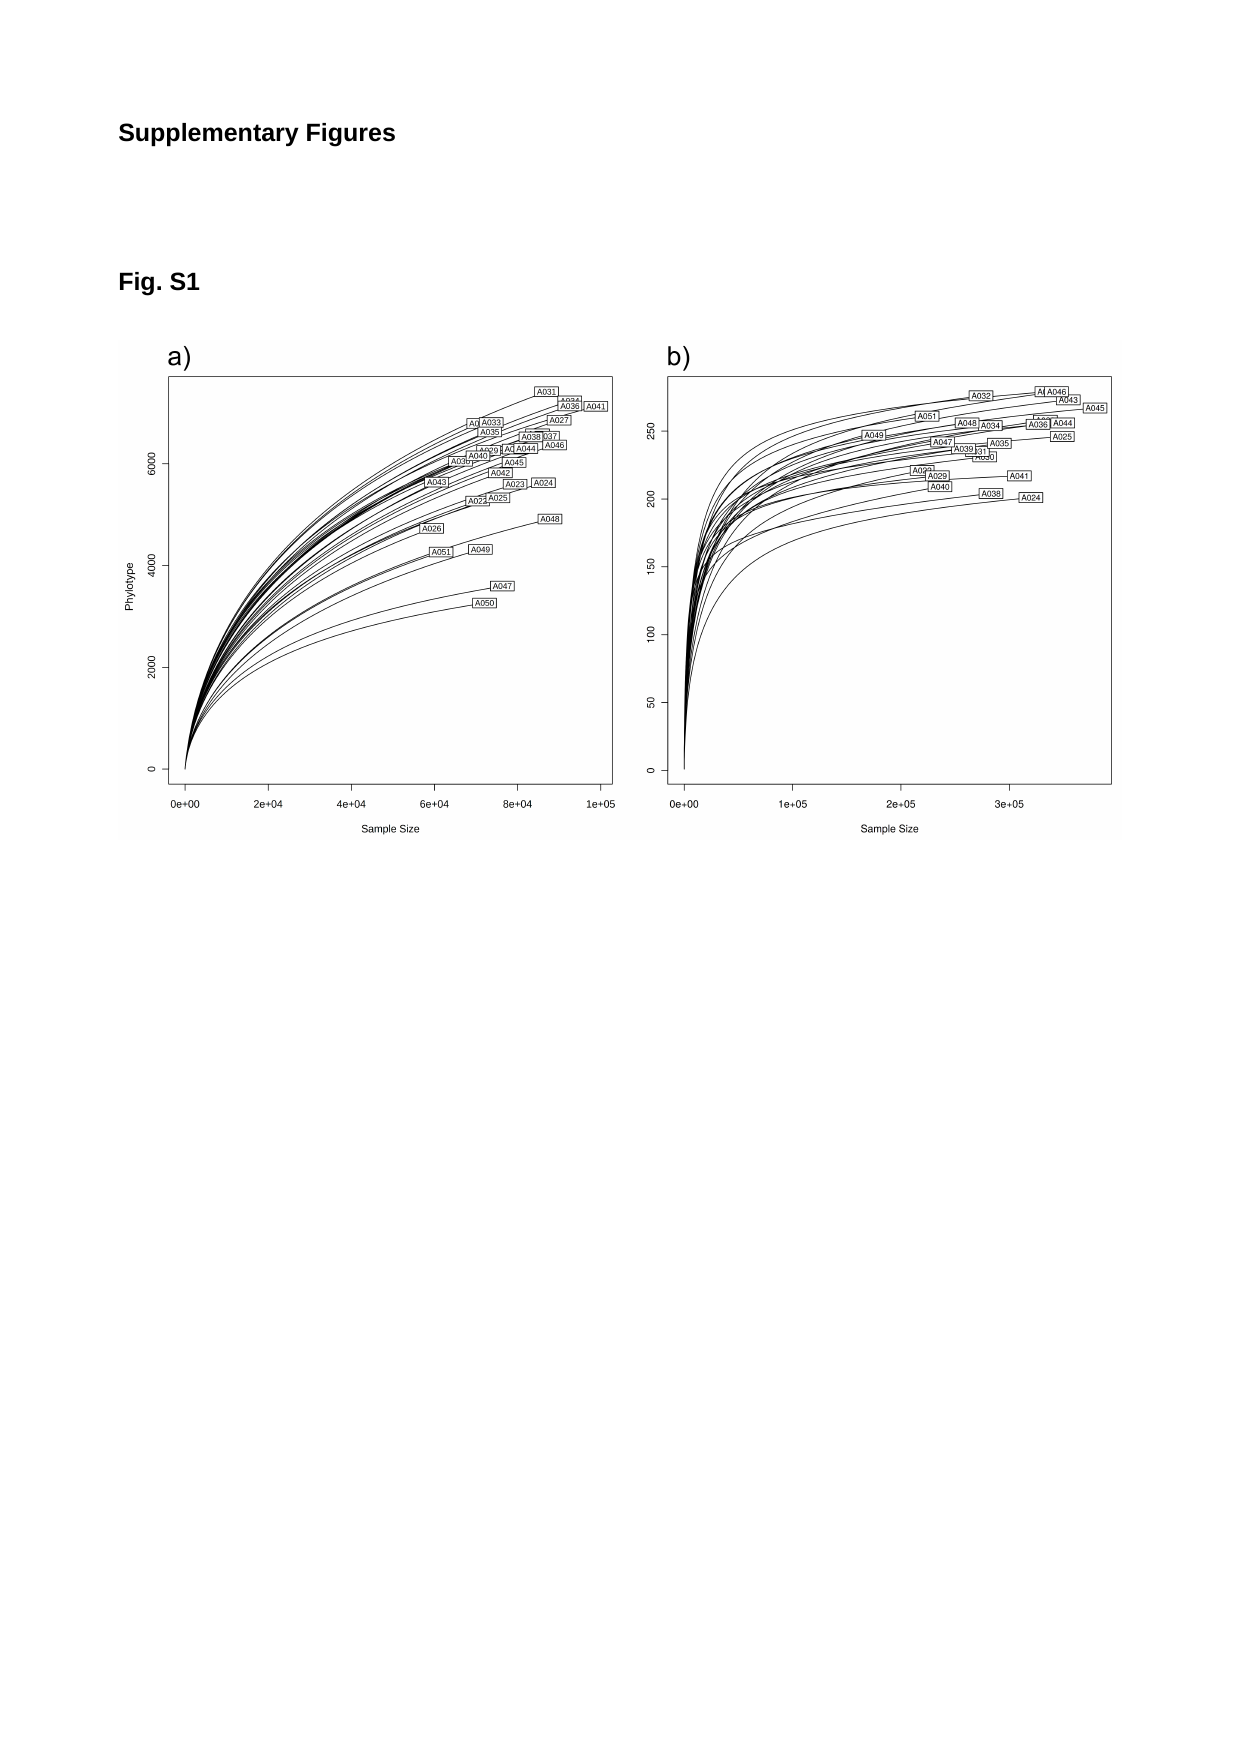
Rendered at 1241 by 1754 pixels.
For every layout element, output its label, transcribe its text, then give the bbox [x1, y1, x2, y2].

picture [118, 340, 1123, 840]
text Fig. S1 [118, 266, 1122, 295]
text Supplementary Figures [118, 118, 1122, 147]
